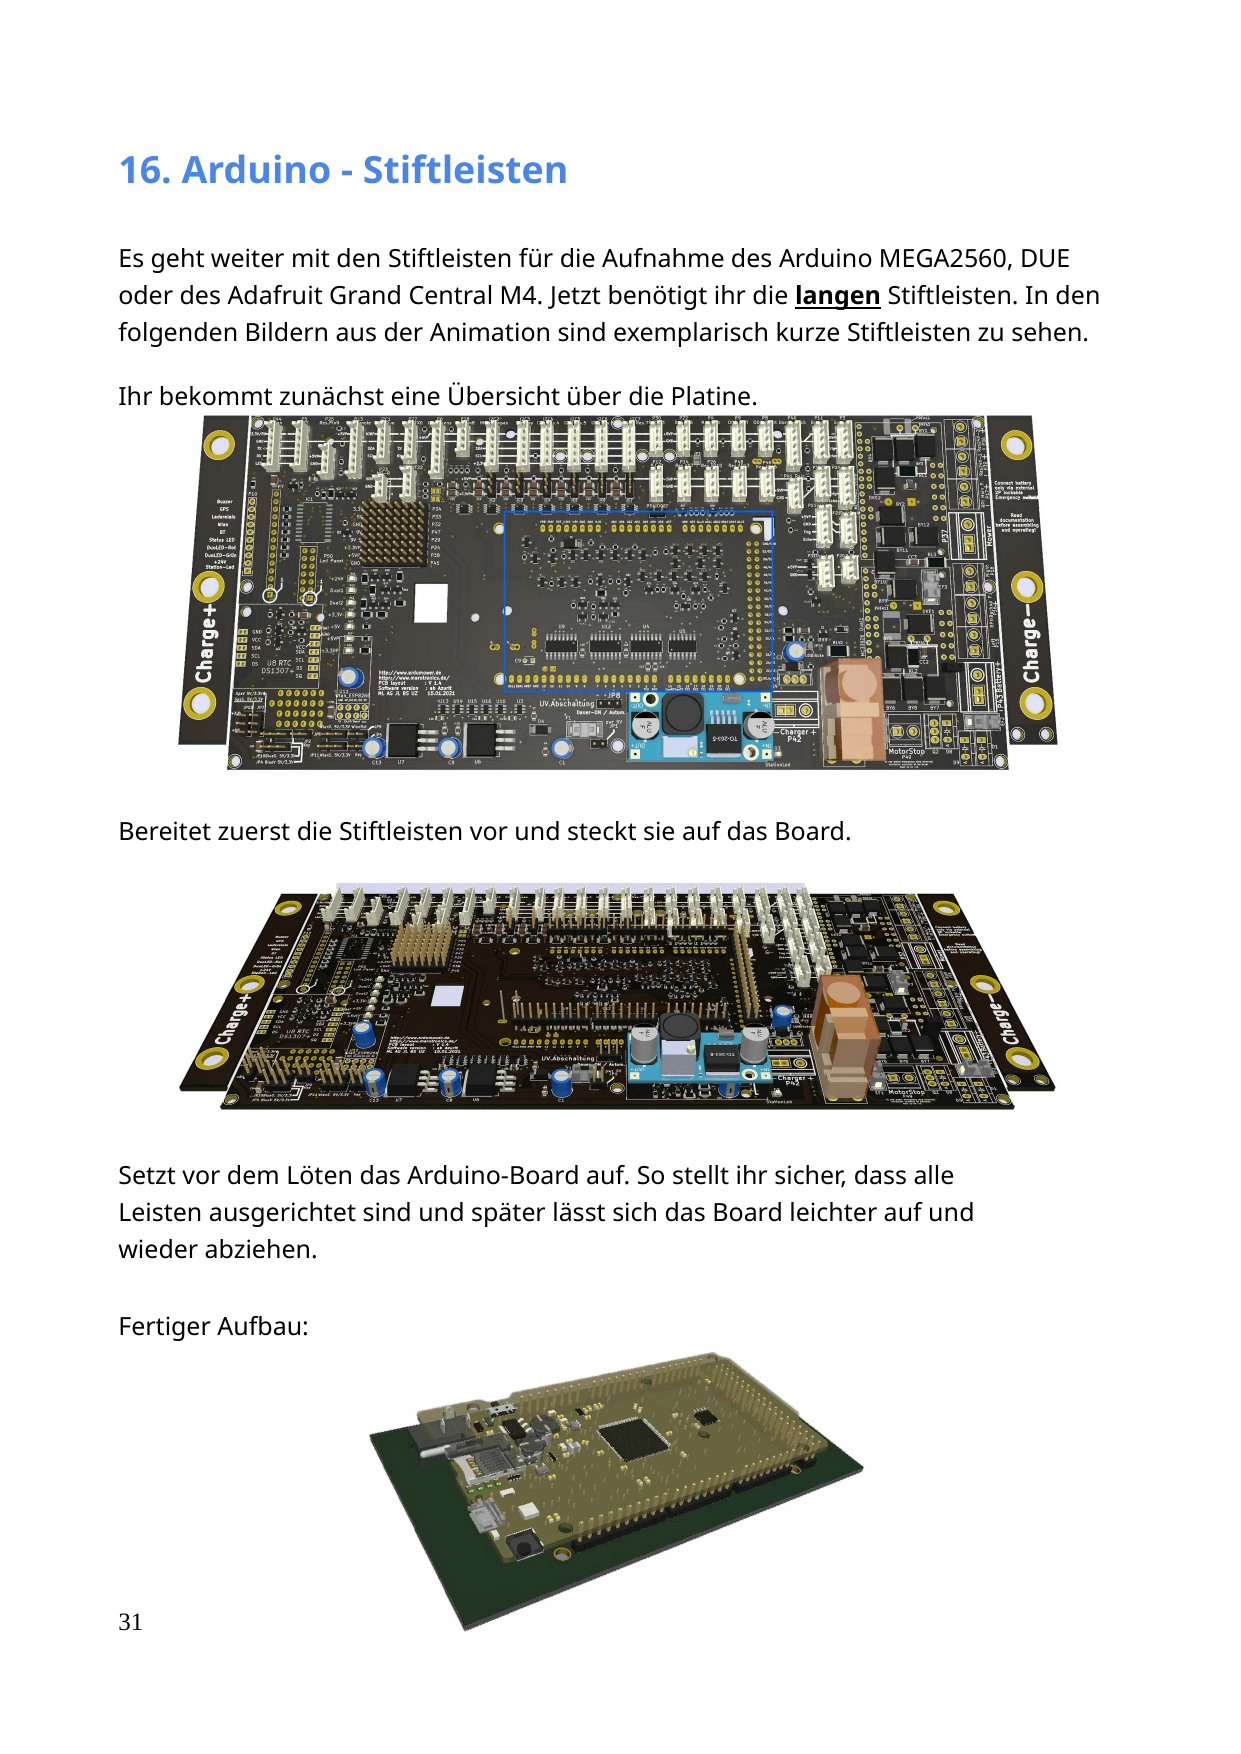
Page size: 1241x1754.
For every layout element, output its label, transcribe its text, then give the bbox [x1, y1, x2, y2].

text Fertiger Aufbau: [118, 1310, 1010, 1341]
text Ihr bekommt zunächst eine Übersicht über die Platine. [118, 381, 1122, 412]
picture [174, 411, 1067, 778]
text Bereitet zuerst die Stiftleisten vor und steckt sie auf das Board. [118, 815, 1010, 846]
picture [174, 883, 1067, 1118]
picture [357, 1341, 883, 1640]
subtitle 16. Arduino - Stiftleisten [118, 143, 1122, 194]
text Es geht weiter mit den Stiftleisten für die Aufnahme des Arduino MEGA2560, DUE oder des Adafruit Grand Central M4. Jetzt benötigt ihr die langen Stiftleisten. In den folgenden Bildern aus der Animation sind exemplarisch kurze Stiftleisten zu sehen. [118, 238, 1122, 349]
text Setzt vor dem Löten das Arduino-Board auf. So stellt ihr sicher, dass alle Leisten ausgerichtet sind und später lässt sich das Board leichter auf und wieder abziehen. [118, 1155, 1010, 1266]
